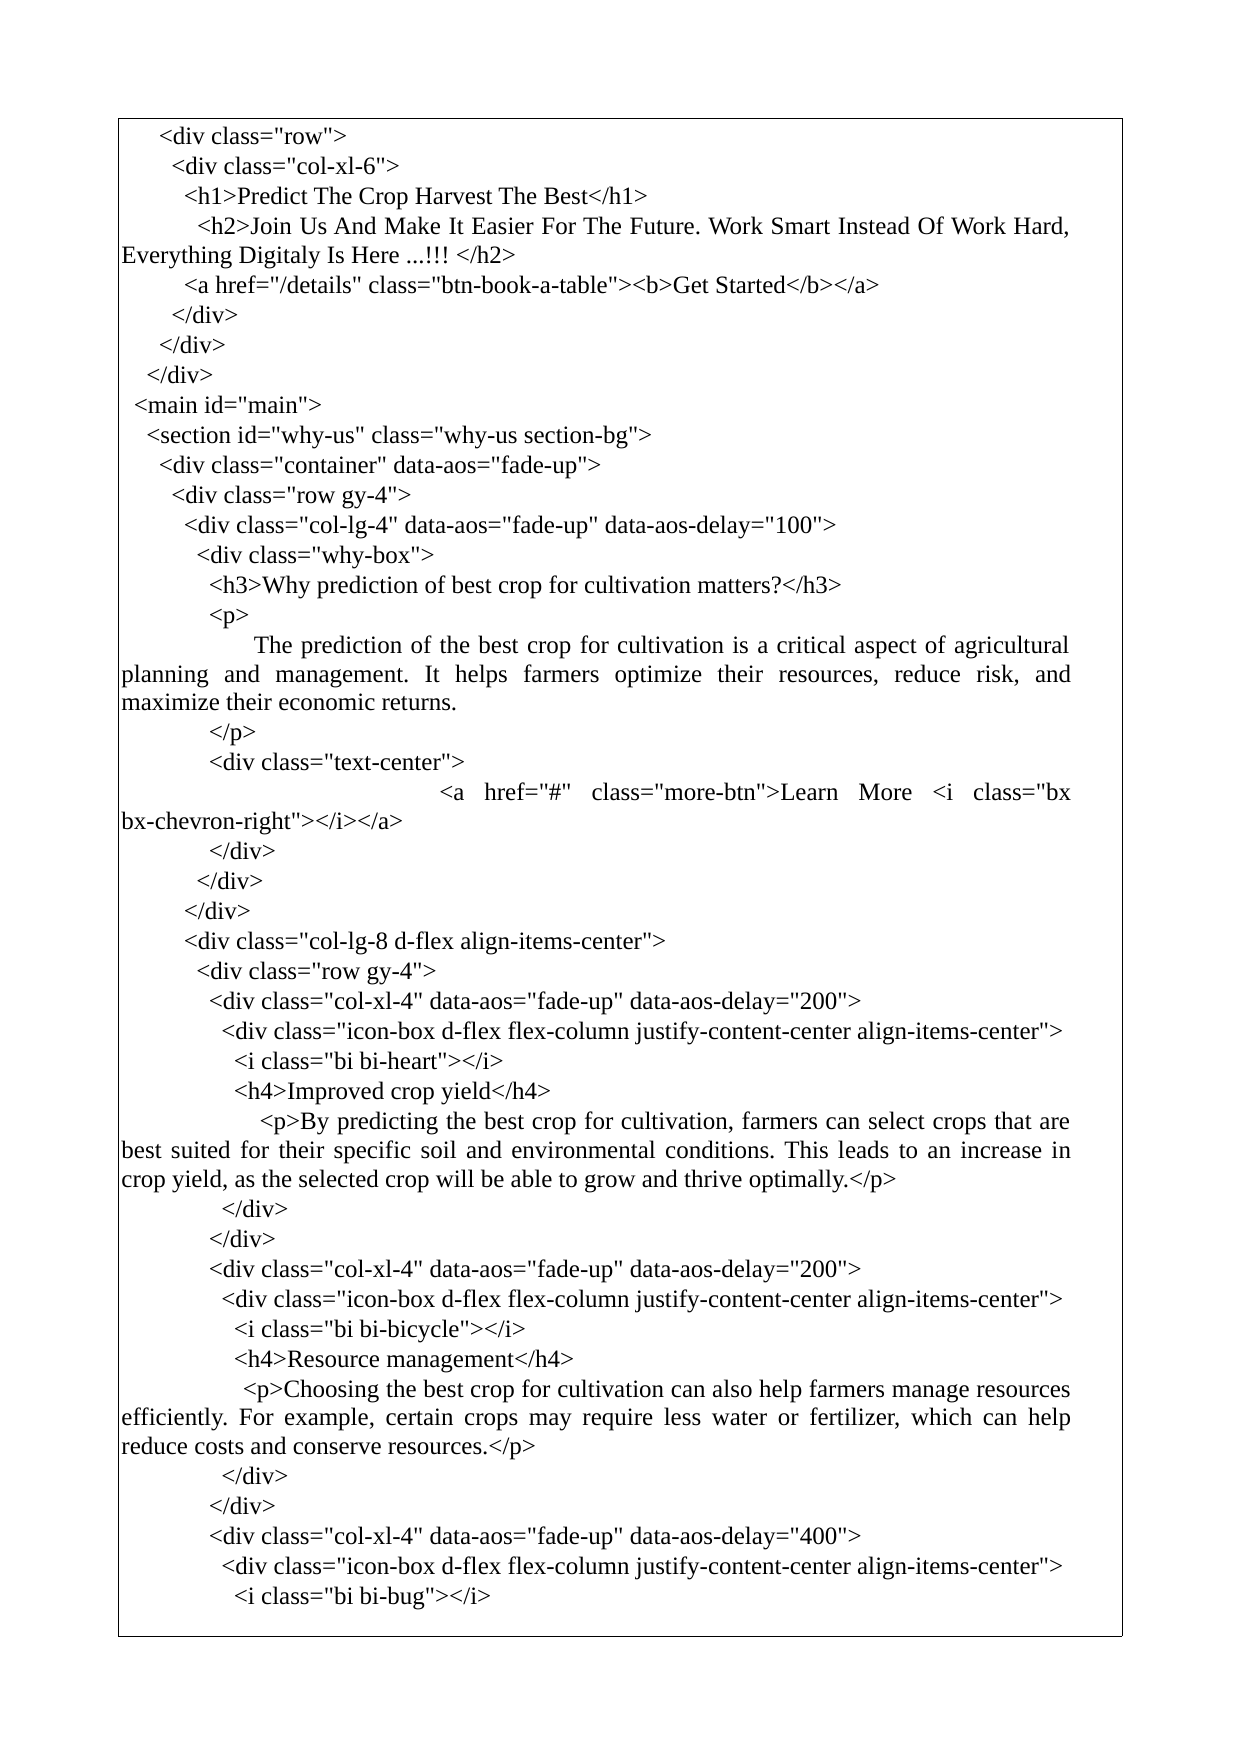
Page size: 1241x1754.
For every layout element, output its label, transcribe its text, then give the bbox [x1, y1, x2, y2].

text </p> [121, 717, 1072, 746]
text <p> [121, 600, 1072, 629]
text <h1>Predict The Crop Harvest The Best</h1> [121, 181, 1072, 210]
text <p>Choosing the best crop for cultivation can also help farmers manage resources efficiently. For example, certain crops may require less water or fertilizer, which can help reduce costs and conserve resources.</p> [121, 1374, 1072, 1460]
text <div class="icon-box d-flex flex-column justify-content-center align-items-center"> [121, 1016, 1072, 1045]
text </div> [121, 866, 1072, 895]
text <p>By predicting the best crop for cultivation, farmers can select crops that are best suited for their specific soil and environmental conditions. This leads to an increase in crop yield, as the selected crop will be able to grow and thrive optimally.</p> [121, 1106, 1072, 1192]
text The prediction of the best crop for cultivation is a critical aspect of agricultural planning and management. It helps farmers optimize their resources, reduce risk, and maximize their economic returns. [121, 630, 1072, 716]
text </div> [121, 836, 1072, 865]
text <h3>Why prediction of best crop for cultivation matters?</h3> [121, 570, 1072, 599]
text <div class="col-xl-4" data-aos="fade-up" data-aos-delay="200"> [121, 986, 1072, 1015]
text <h4>Resource management</h4> [121, 1344, 1072, 1372]
text <h4>Improved crop yield</h4> [121, 1076, 1072, 1105]
text <div class="container" data-aos="fade-up"> [121, 450, 1072, 479]
text <div class="text-center"> [121, 747, 1072, 776]
text <i class="bi bi-heart"></i> [121, 1046, 1072, 1075]
text <i class="bi bi-bicycle"></i> [121, 1314, 1072, 1342]
text </div> [121, 1461, 1072, 1490]
text <div class="icon-box d-flex flex-column justify-content-center align-items-center"> [121, 1284, 1072, 1312]
text </div> [121, 330, 1072, 359]
text <i class="bi bi-bug"></i> [121, 1581, 1072, 1610]
text <div class="col-lg-8 d-flex align-items-center"> [121, 926, 1072, 955]
text <div class="row"> [121, 121, 1072, 150]
text <section id="why-us" class="why-us section-bg"> [121, 420, 1072, 449]
text <div class="col-xl-4" data-aos="fade-up" data-aos-delay="400"> [121, 1521, 1072, 1550]
text <div class="why-box"> [121, 540, 1072, 569]
text <div class="row gy-4"> [121, 480, 1072, 509]
text </div> [121, 896, 1072, 925]
text <div class="col-xl-6"> [121, 151, 1072, 180]
text <a href="/details" class="btn-book-a-table"><b>Get Started</b></a> [121, 270, 1072, 299]
text <h2>Join Us And Make It Easier For The Future. Work Smart Instead Of Work Hard, Everything Digitaly Is Here ...!!! </h2> [121, 211, 1072, 269]
text <a href="#" class="more-btn">Learn More <i class="bx bx-chevron-right"></i></a> [121, 777, 1072, 835]
text <div class="col-xl-4" data-aos="fade-up" data-aos-delay="200"> [121, 1254, 1072, 1282]
text <div class="col-lg-4" data-aos="fade-up" data-aos-delay="100"> [121, 510, 1072, 539]
text </div> [121, 1194, 1072, 1222]
text </div> [121, 1491, 1072, 1520]
text <div class="icon-box d-flex flex-column justify-content-center align-items-center"> [121, 1551, 1072, 1580]
text </div> [121, 360, 1072, 389]
text </div> [121, 1224, 1072, 1252]
text </div> [121, 300, 1072, 329]
text <div class="row gy-4"> [121, 956, 1072, 985]
text <main id="main"> [121, 390, 1072, 419]
